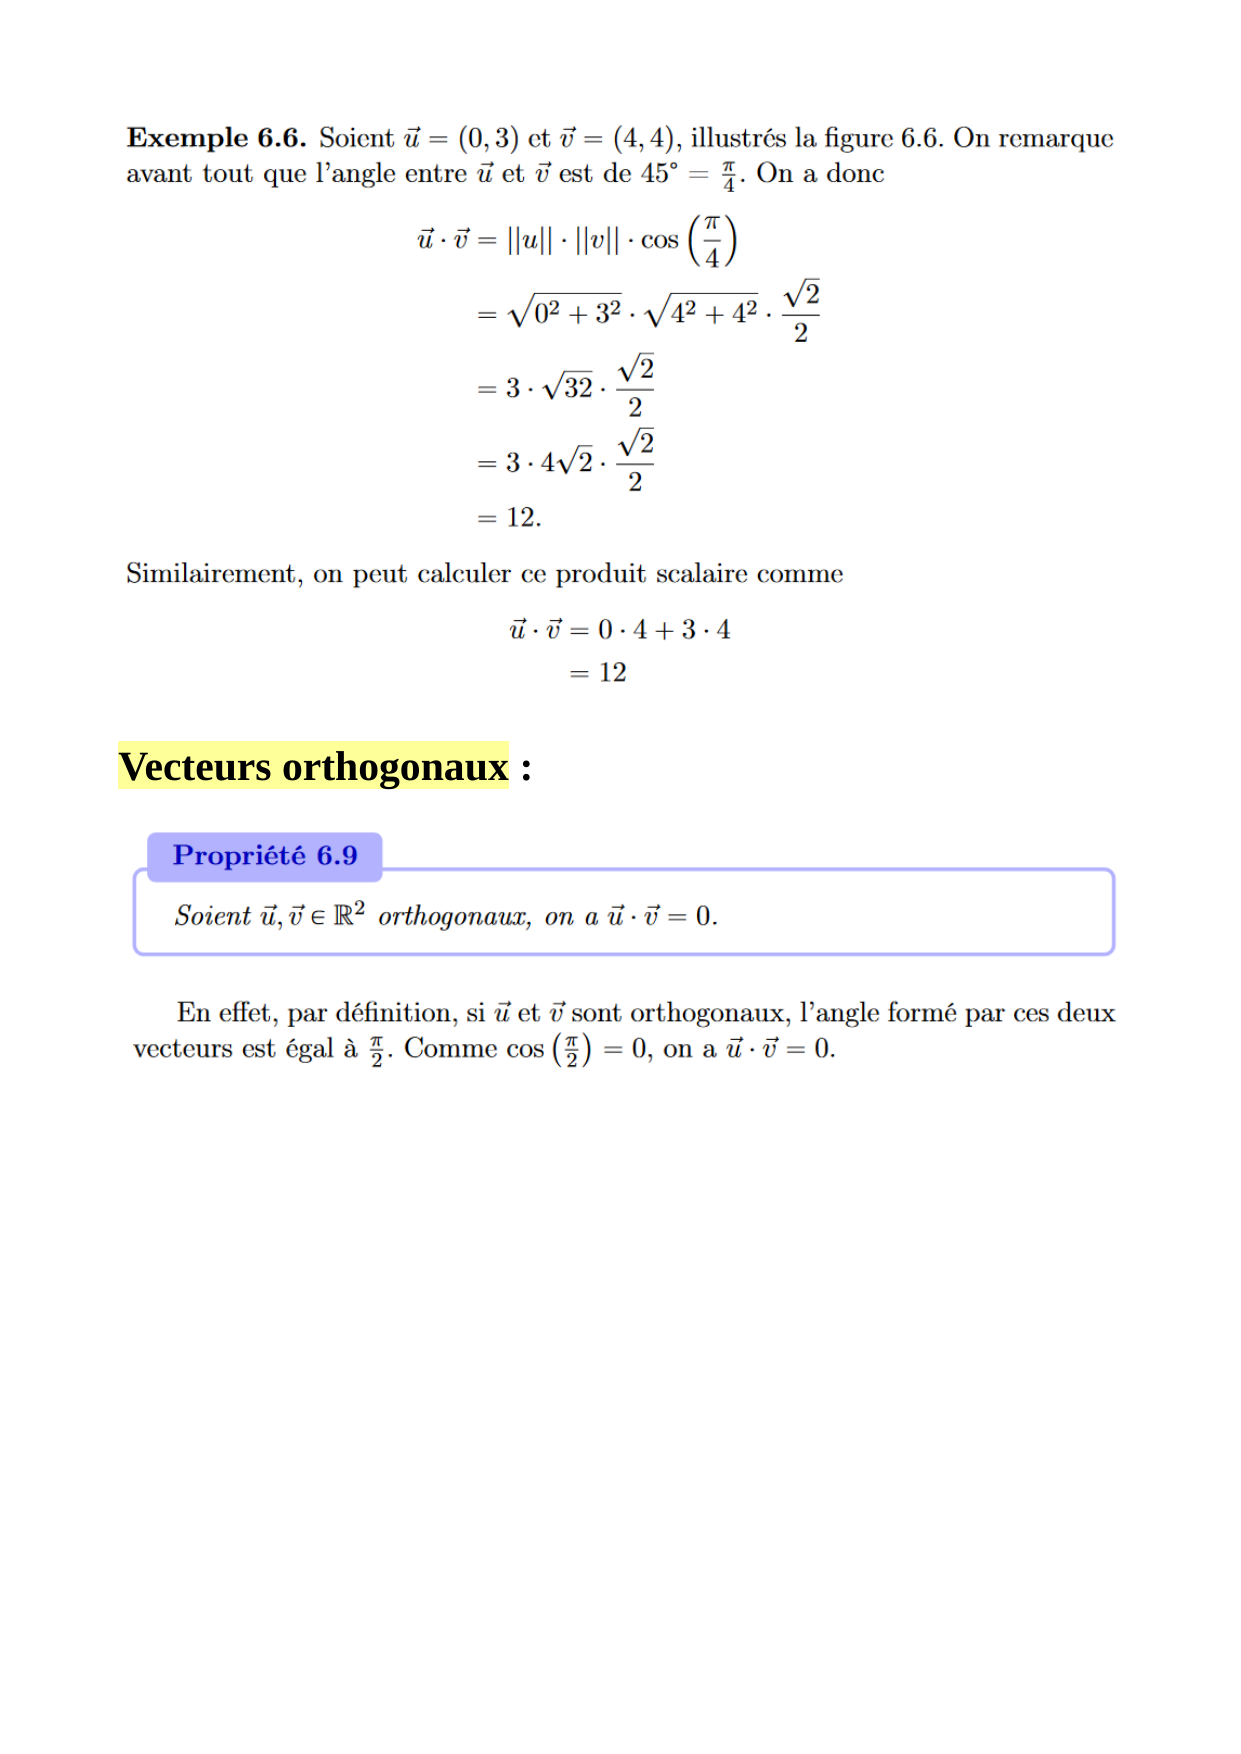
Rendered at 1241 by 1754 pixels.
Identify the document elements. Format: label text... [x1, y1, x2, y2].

text Vecteurs orthogonaux : [118, 741, 1122, 789]
